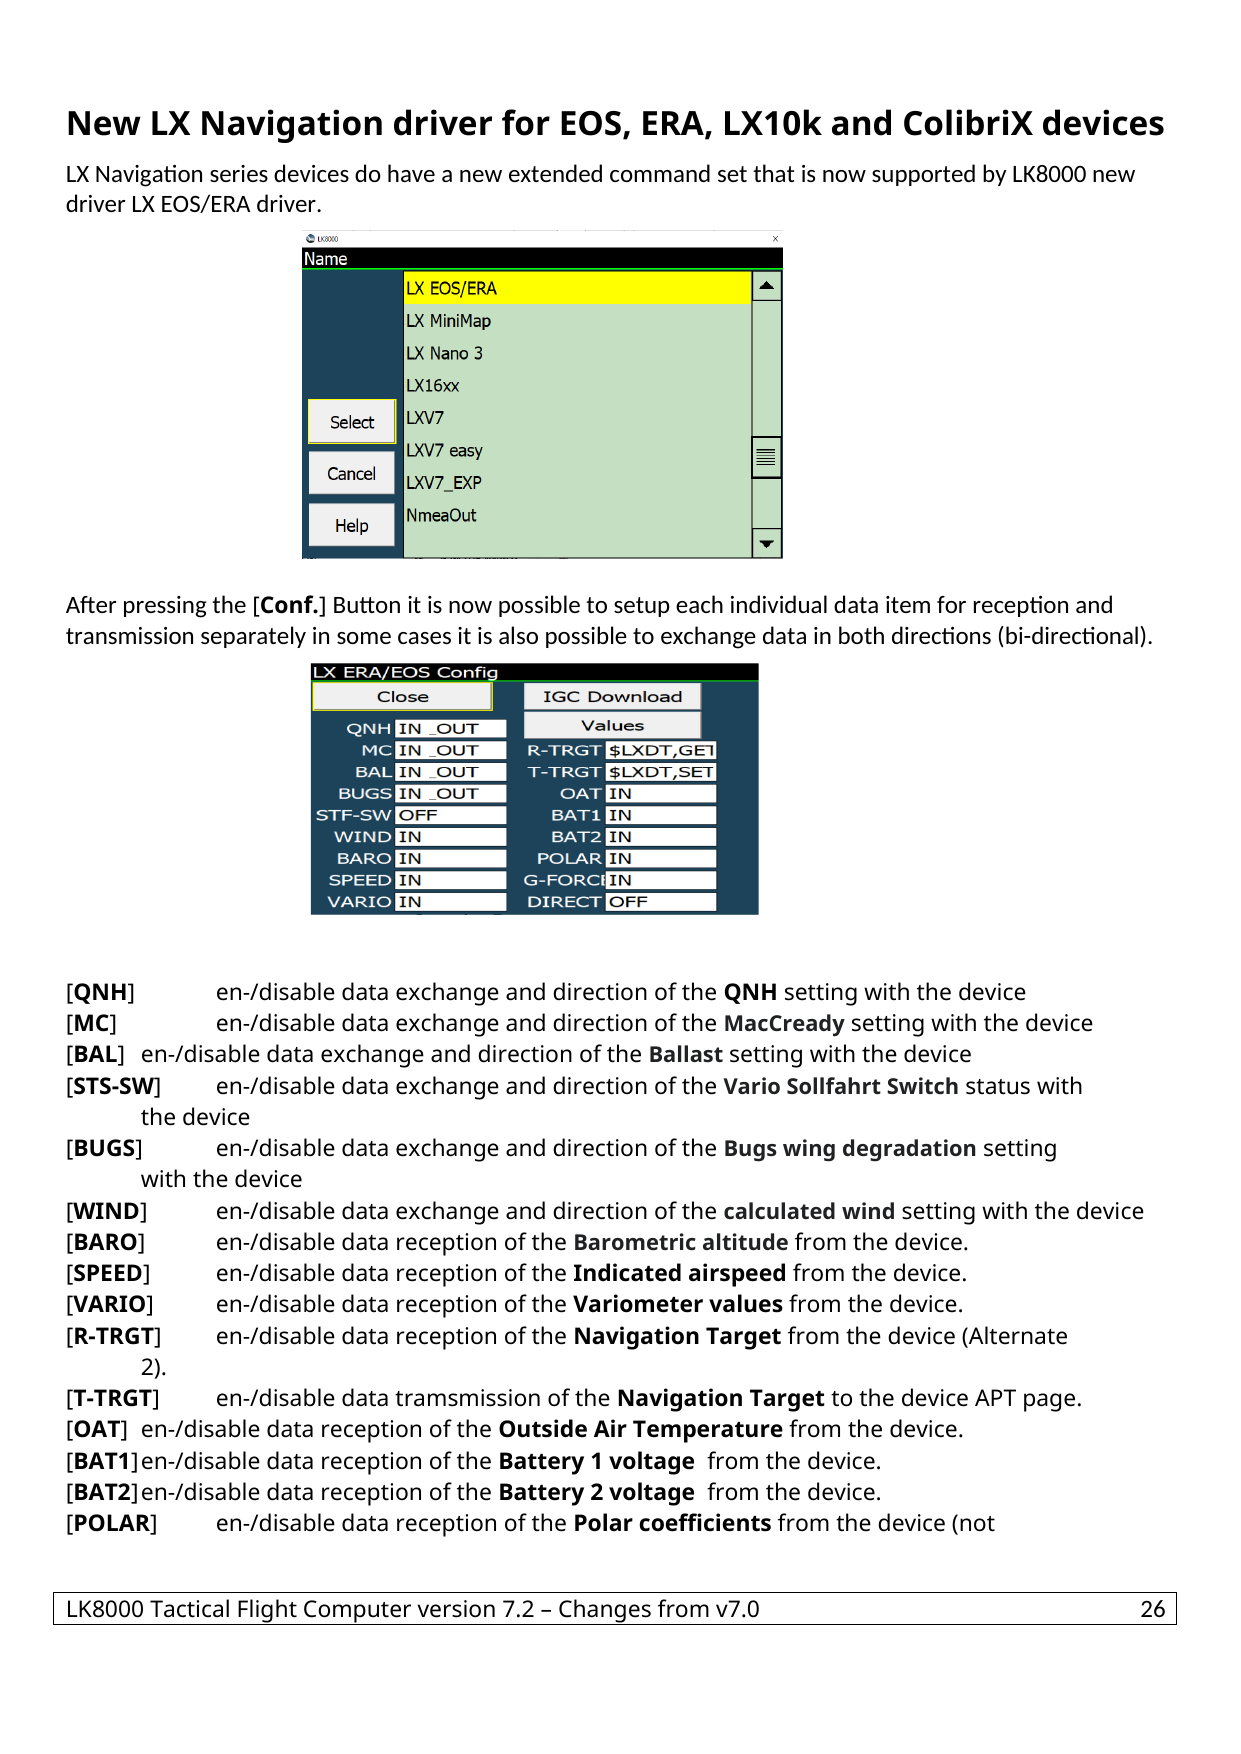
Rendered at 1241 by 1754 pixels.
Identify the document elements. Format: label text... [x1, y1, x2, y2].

text After pressing the [Conf.] Button it is now possible to setup each individual data item for reception and transmission separately in some cases it is also possible to exchange data in both directions (bi-directional). [66, 589, 1181, 651]
text [BAT1] en-/disable data reception of the Battery 1 voltage from the device. [66, 1444, 1181, 1476]
subtitle New LX Navigation driver for EOS, ERA, LX10k and ColibriX devices [66, 100, 1181, 145]
text [MC] en-/disable data exchange and direction of the MacCready setting with the device [66, 1007, 1181, 1038]
text [SPEED] en-/disable data reception of the Indicated airspeed from the device. [66, 1257, 1181, 1288]
text [QNH] en-/disable data exchange and direction of the QNH setting with the device [66, 976, 1181, 1007]
text [VARIO] en-/disable data reception of the Variometer values from the device. [66, 1288, 1181, 1319]
text [STS-SW] en-/disable data exchange and direction of the Vario Sollfahrt Switch status with the device [66, 1069, 1181, 1132]
text [BAL] en-/disable data exchange and direction of the Ballast setting with the device [66, 1038, 1181, 1069]
text [WIND] en-/disable data exchange and direction of the calculated wind setting with the device [66, 1194, 1181, 1226]
text [POLAR] en-/disable data reception of the Polar coefficients from the device (not [66, 1507, 1181, 1538]
text [BUGS] en-/disable data exchange and direction of the Bugs wing degradation setting with the device [66, 1132, 1181, 1194]
text [BAT2] en-/disable data reception of the Battery 2 voltage from the device. [66, 1476, 1181, 1507]
picture [310, 663, 759, 915]
picture [302, 230, 783, 559]
text [R-TRGT] en-/disable data reception of the Navigation Target from the device (Alternate 2). [66, 1319, 1181, 1382]
text [OAT] en-/disable data reception of the Outside Air Temperature from the device. [66, 1413, 1181, 1444]
text [T-TRGT] en-/disable data tramsmission of the Navigation Target to the device APT page. [66, 1382, 1181, 1413]
text [BARO] en-/disable data reception of the Barometric altitude from the device. [66, 1226, 1181, 1257]
text LX Navigation series devices do have a new extended command set that is now supported by LK8000 new driver LX EOS/ERA driver. [66, 158, 1181, 219]
